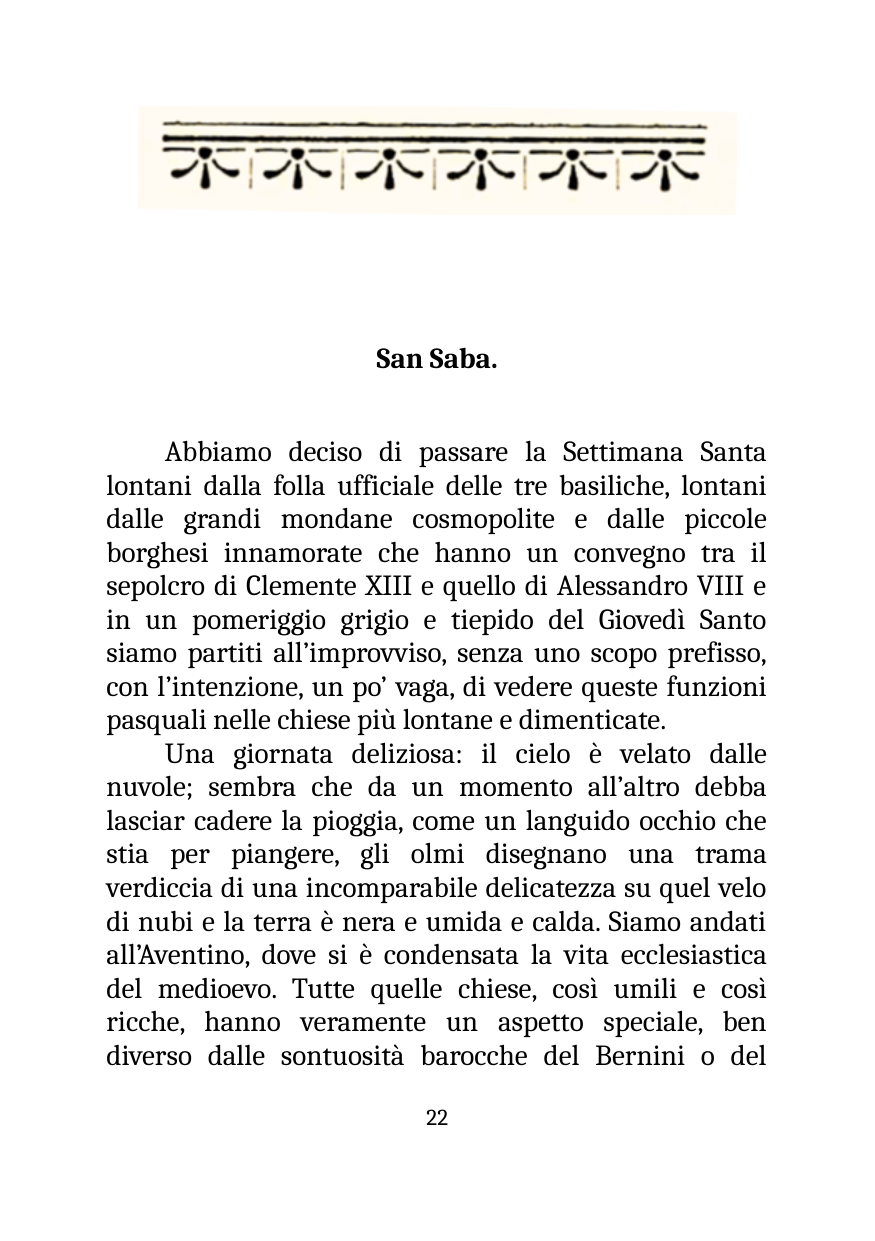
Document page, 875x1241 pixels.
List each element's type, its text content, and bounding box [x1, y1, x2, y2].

picture [137, 106, 737, 215]
text Una giornata deliziosa: il cielo è velato dalle nuvole; sembra che da un momento all’altro debba lasciar cadere la pioggia, come un languido occhio che stia per piangere, gli olmi disegnano una trama verdiccia di una incomparabile delicatezza su quel velo di nubi e la terra è nera e umida e calda. Siamo andati all’Aventino, dove si è condensata la vita ecclesiastica del medioevo. Tutte quelle chiese, così umili e così ricche, hanno veramente un aspetto speciale, ben diverso dalle sontuosità barocche del Bernini o del [106, 737, 768, 1072]
subtitle San Saba. [106, 342, 768, 376]
text Abbiamo deciso di passare la Settimana Santa lontani dalla folla ufficiale delle tre basiliche, lontani dalle grandi mondane cosmopolite e dalle piccole borghesi innamorate che hanno un convegno tra il sepolcro di Clemente XIII e quello di Alessandro VIII e in un pomeriggio grigio e tiepido del Giovedì Santo siamo partiti all’improvviso, senza uno scopo prefisso, con l’intenzione, un po’ vaga, di vedere queste funzioni pasquali nelle chiese più lontane e dimenticate. [106, 435, 768, 737]
